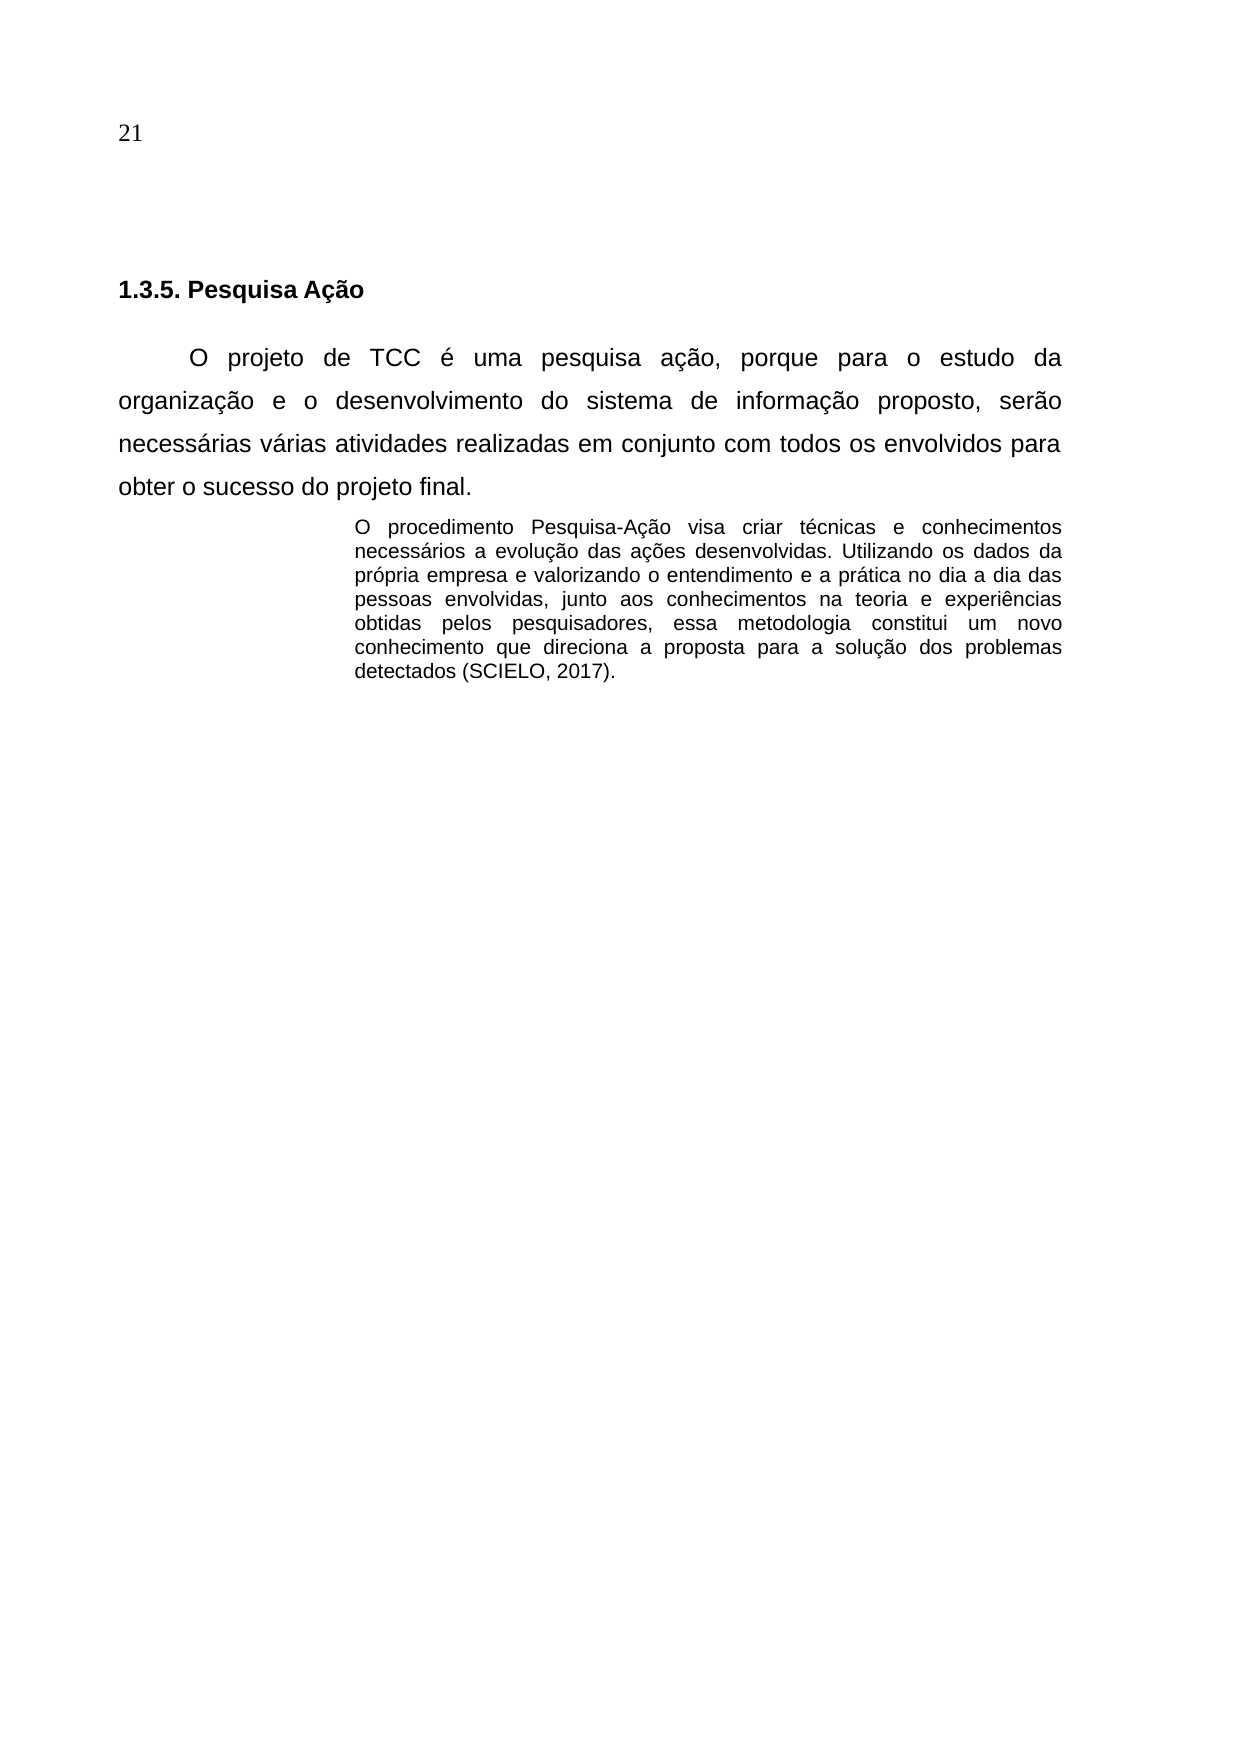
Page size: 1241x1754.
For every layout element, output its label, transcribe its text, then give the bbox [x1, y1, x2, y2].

text O projeto de TCC é uma pesquisa ação, porque para o estudo da organização e o desenvolvimento do sistema de informação proposto, serão necessárias várias atividades realizadas em conjunto com todos os envolvidos para obter o sucesso do projeto final. [118, 342, 1063, 501]
subtitle 1.3.5. Pesquisa Ação [118, 274, 1063, 303]
text O procedimento Pesquisa-Ação visa criar técnicas e conhecimentos necessários a evolução das ações desenvolvidas. Utilizando os dados da própria empresa e valorizando o entendimento e a prática no dia a dia das pessoas envolvidas, junto aos conhecimentos na teoria e experiências obtidas pelos pesquisadores, essa metodologia constitui um novo conhecimento que direciona a proposta para a solução dos problemas detectados (SCIELO, 2017). [354, 515, 1063, 683]
